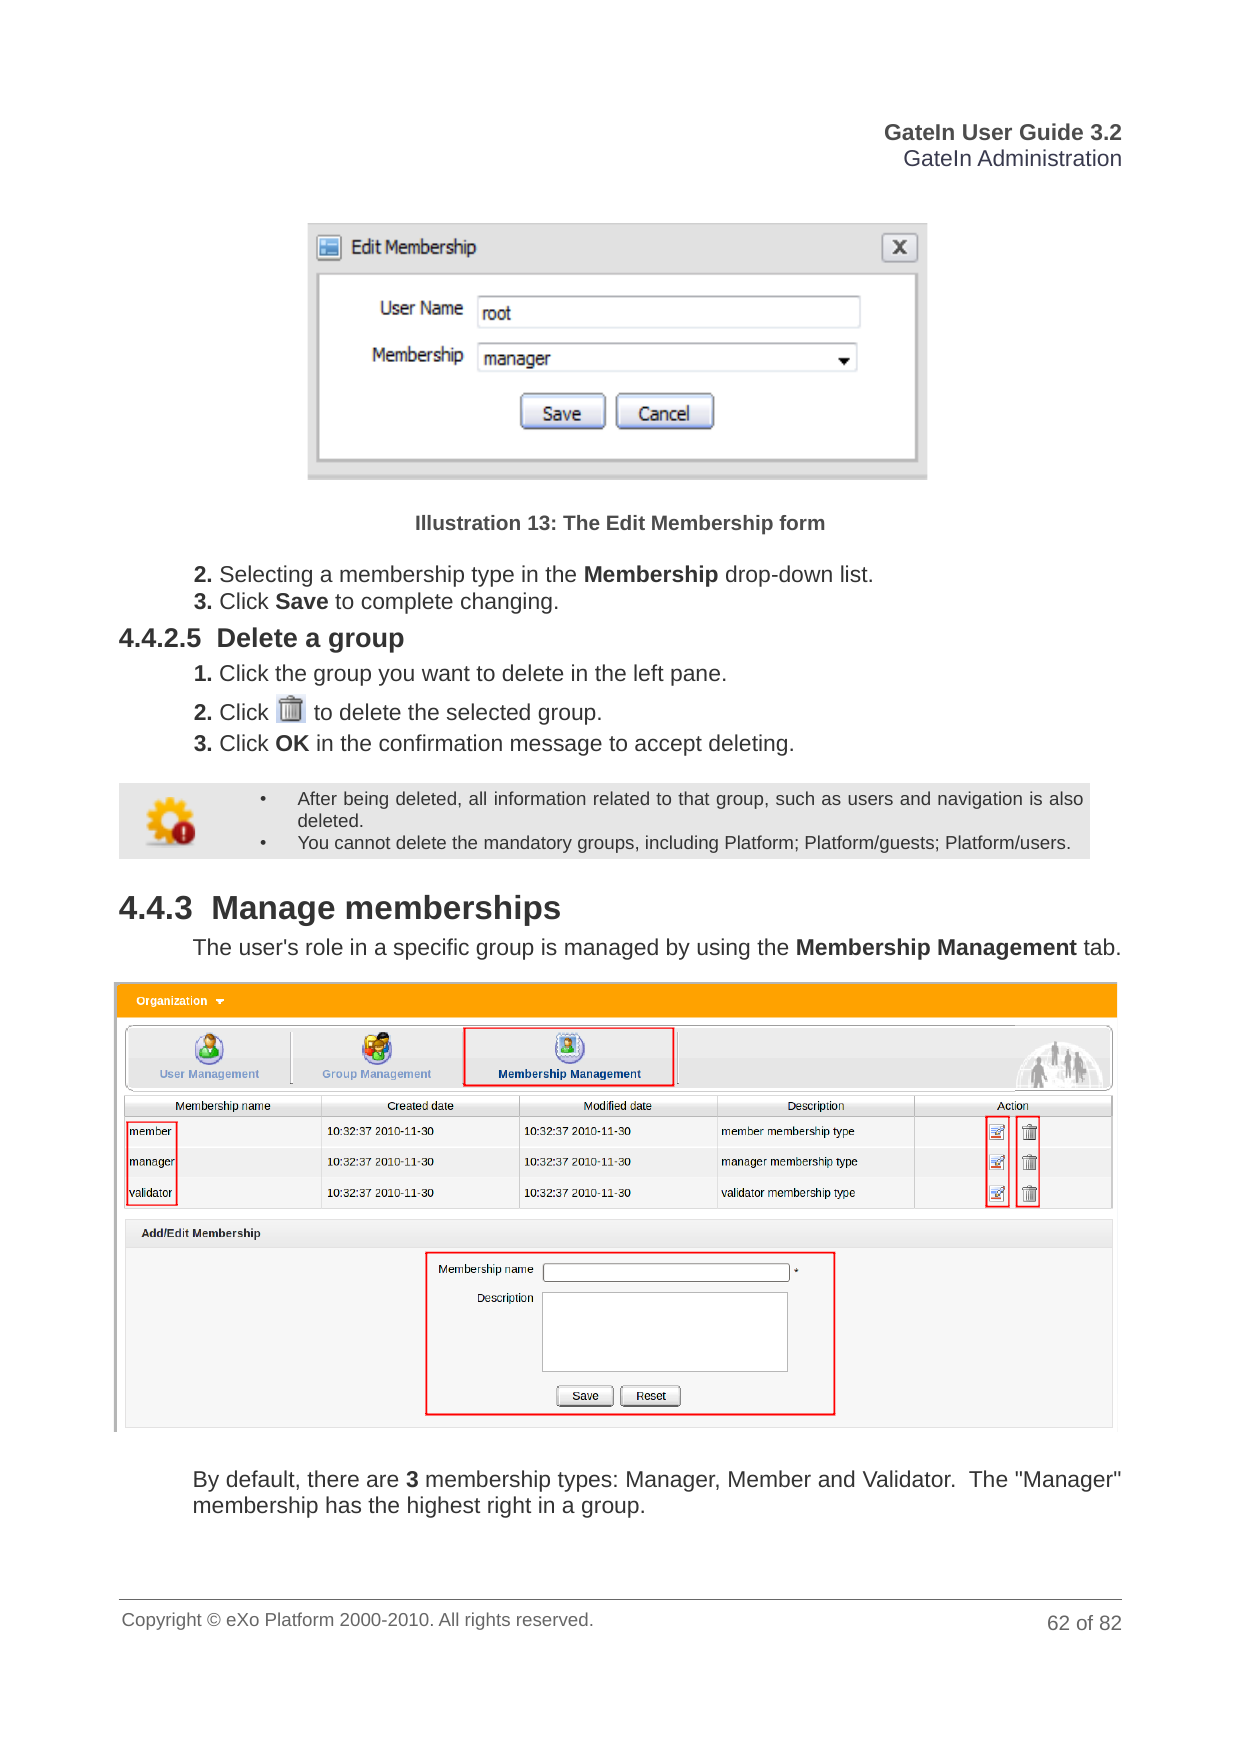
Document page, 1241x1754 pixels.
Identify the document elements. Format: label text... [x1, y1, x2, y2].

list 3. Click OK in the confirmation message to accept deleting. [156, 730, 1122, 756]
subtitle Manage memberships [118, 888, 1122, 927]
list 2. Clickto delete the selected group. [156, 687, 1122, 730]
picture [145, 797, 196, 848]
list Illustration 12: The Edit Membership form [308, 298, 933, 535]
list 1. Click the group you want to delete in the left pane. [156, 660, 1122, 687]
picture [307, 223, 928, 480]
text The user's role in a specific group is managed by using the Membership Management tab. [192, 934, 1122, 960]
text By default, there are 3 membership types: Manager, Member and Validator. The "Manager" membership has the highest right in a group. [192, 1466, 1122, 1518]
picture [276, 694, 306, 723]
picture [113, 982, 1118, 1432]
list 2. Selecting a membership type in the Membership drop-down list. [156, 561, 1122, 588]
list 3. Click Save to complete changing. [156, 588, 1122, 614]
table_header [119, 783, 217, 859]
table_header After being deleted, all information related to that group, such as users and navigation is also deleted. You cannot delete the mandatory groups, including Platform; Platform/guests; Platform/users. [217, 783, 1090, 859]
subtitle Delete a group [118, 622, 1122, 653]
